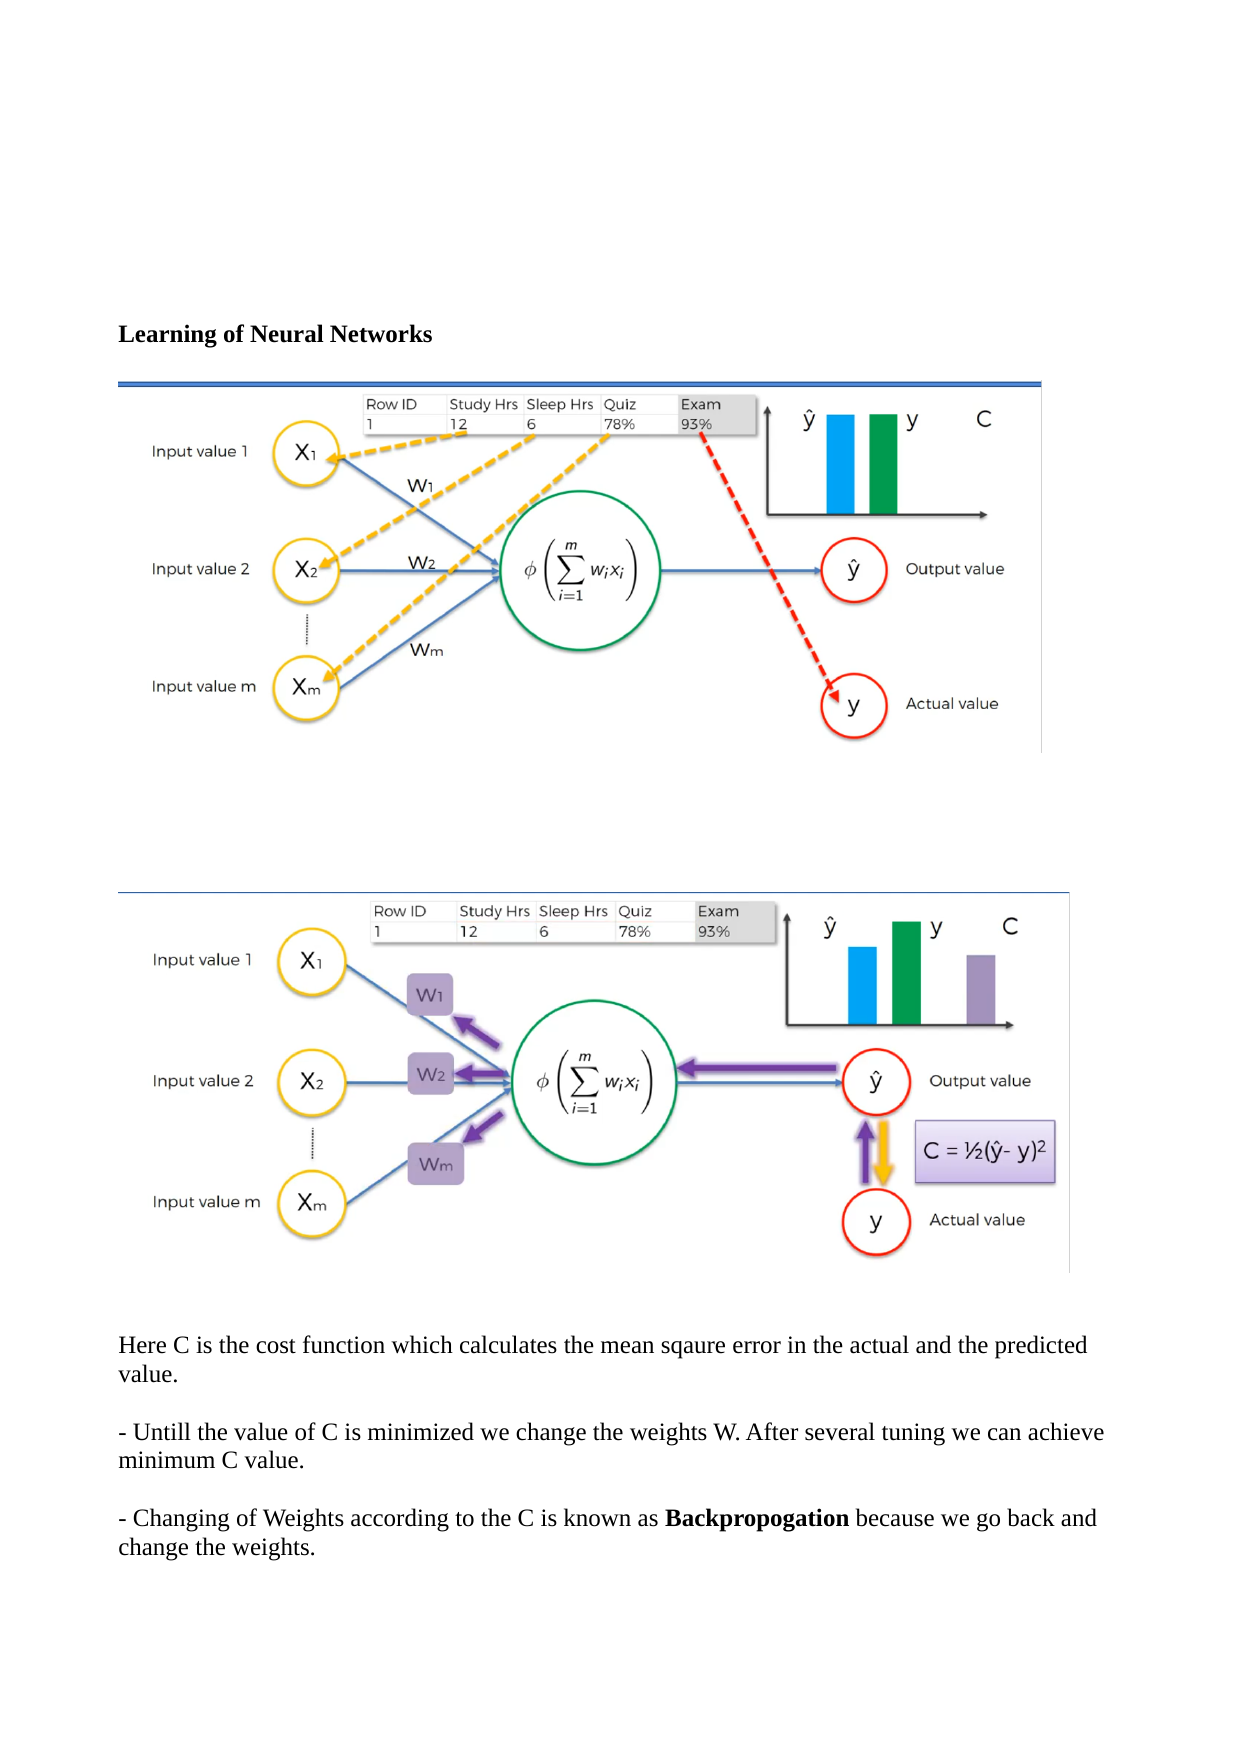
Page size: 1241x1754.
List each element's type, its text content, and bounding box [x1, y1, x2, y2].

picture [118, 380, 1042, 753]
text - Untill the value of C is minimized we change the weights W. After several tuning we can achieve minimum C value. [118, 1417, 1122, 1474]
text Here C is the cost function which calculates the mean sqaure error in the actual and the predicted value. [118, 1330, 1122, 1388]
text Learning of Neural Networks [118, 319, 1122, 348]
picture [118, 892, 1070, 1273]
text - Changing of Weights according to the C is known as Backpropogation because we go back and change the weights. [118, 1503, 1122, 1560]
